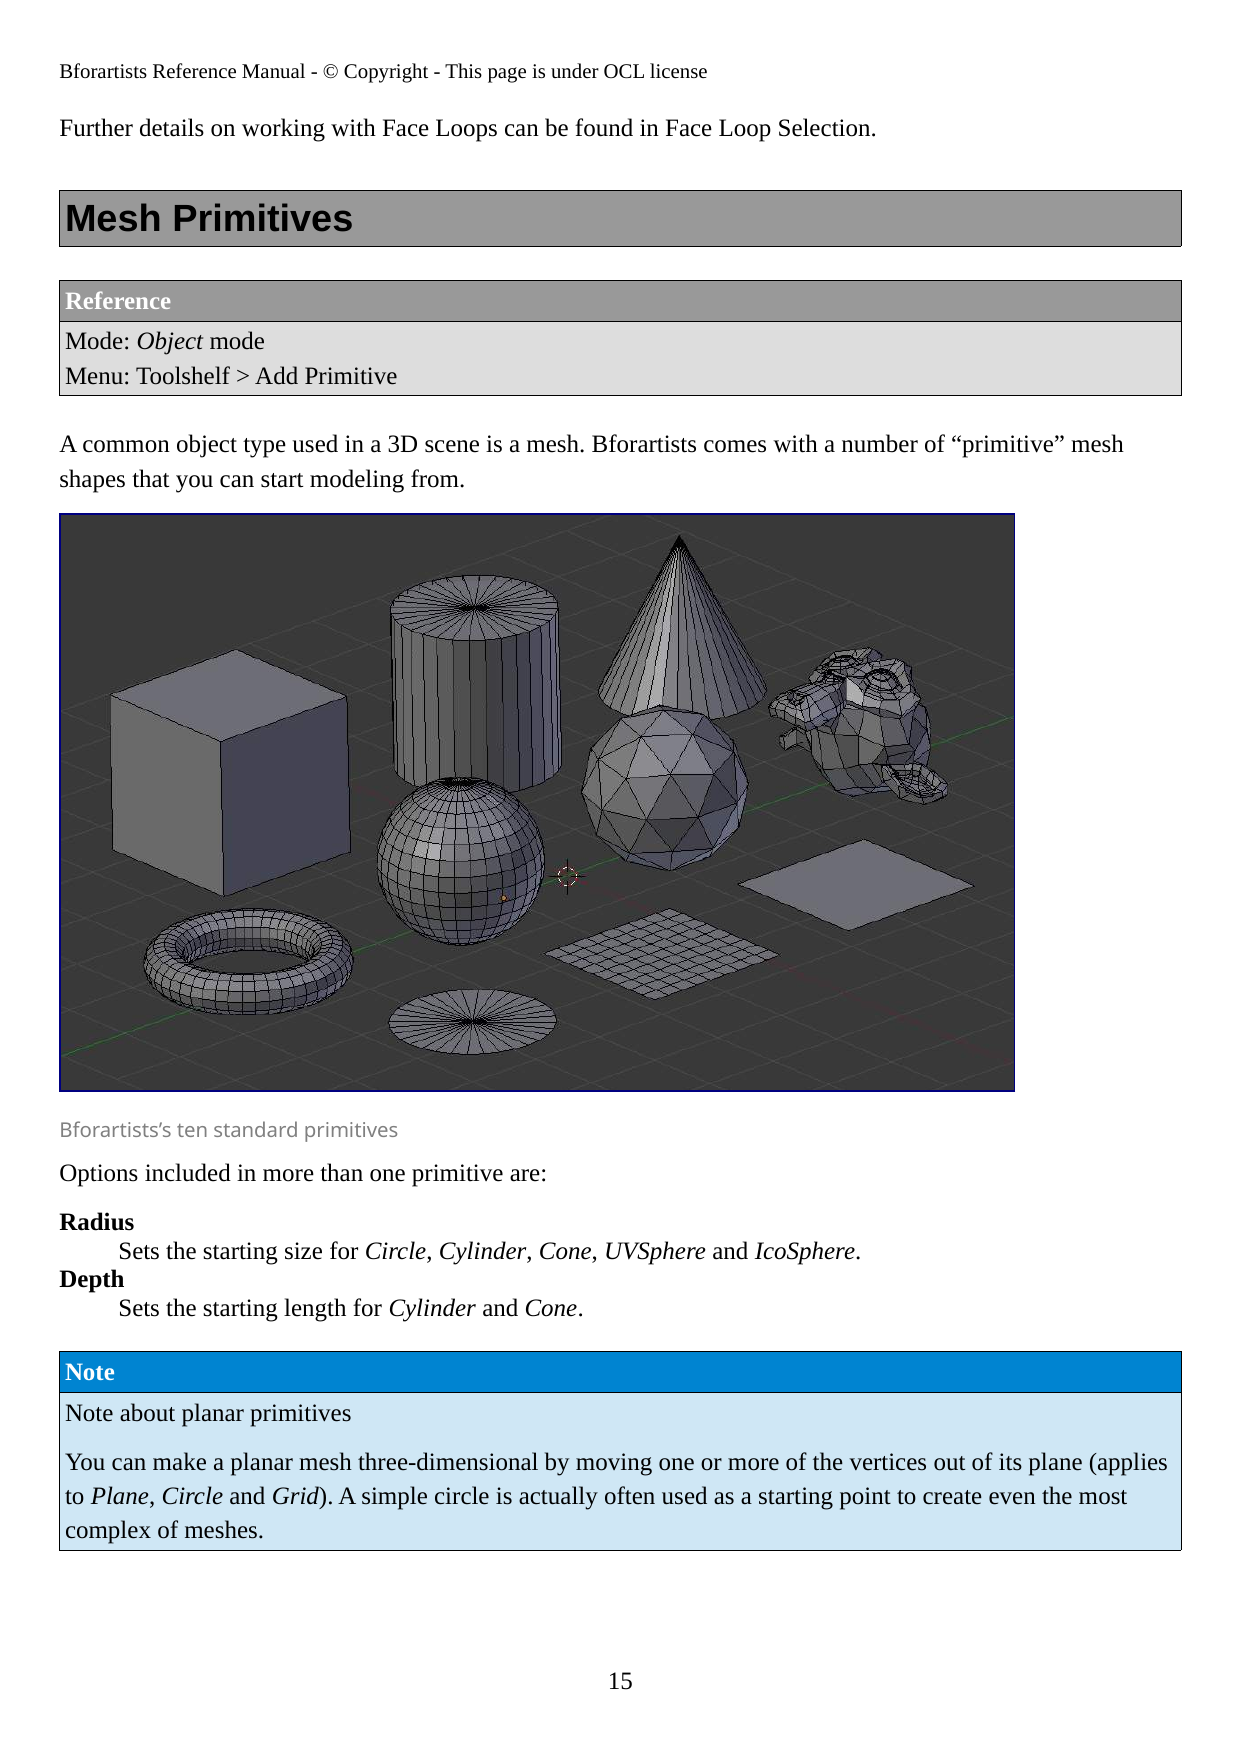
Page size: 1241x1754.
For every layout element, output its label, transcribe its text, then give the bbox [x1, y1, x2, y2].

table_header Mesh Primitives [60, 191, 1181, 246]
table_cell Note about planar primitives You can make a planar mesh three-dimensional by moving one or more of the vertices out of its plane (applies to Plane, Circle and Grid). A simple circle is actually often used as a starting point to create even the most complex of meshes. [60, 1393, 1181, 1550]
text Bforartists’s ten standard primitives [59, 1112, 1181, 1143]
text A common object type used in a 3D scene is a mesh. Bforartists comes with a number of “primitive” mesh shapes that you can start modeling from. [59, 429, 1181, 493]
subtitle Depth [59, 1264, 1181, 1293]
text Options included in more than one primitive are: [59, 1158, 1181, 1187]
table_header Reference [60, 281, 1181, 321]
subtitle Radius [59, 1207, 1181, 1236]
list Sets the starting length for Cylinder and Cone. [118, 1293, 1181, 1322]
picture [61, 515, 1014, 1090]
table_cell Mode: Object mode Menu: Toolshelf > Add Primitive [60, 322, 1181, 395]
text Further details on working with Face Loops can be found in Face Loop Selection. [59, 113, 1181, 141]
table_header Note [60, 1352, 1181, 1392]
list Sets the starting size for Circle, Cylinder, Cone, UVSphere and IcoSphere. [118, 1236, 1181, 1264]
